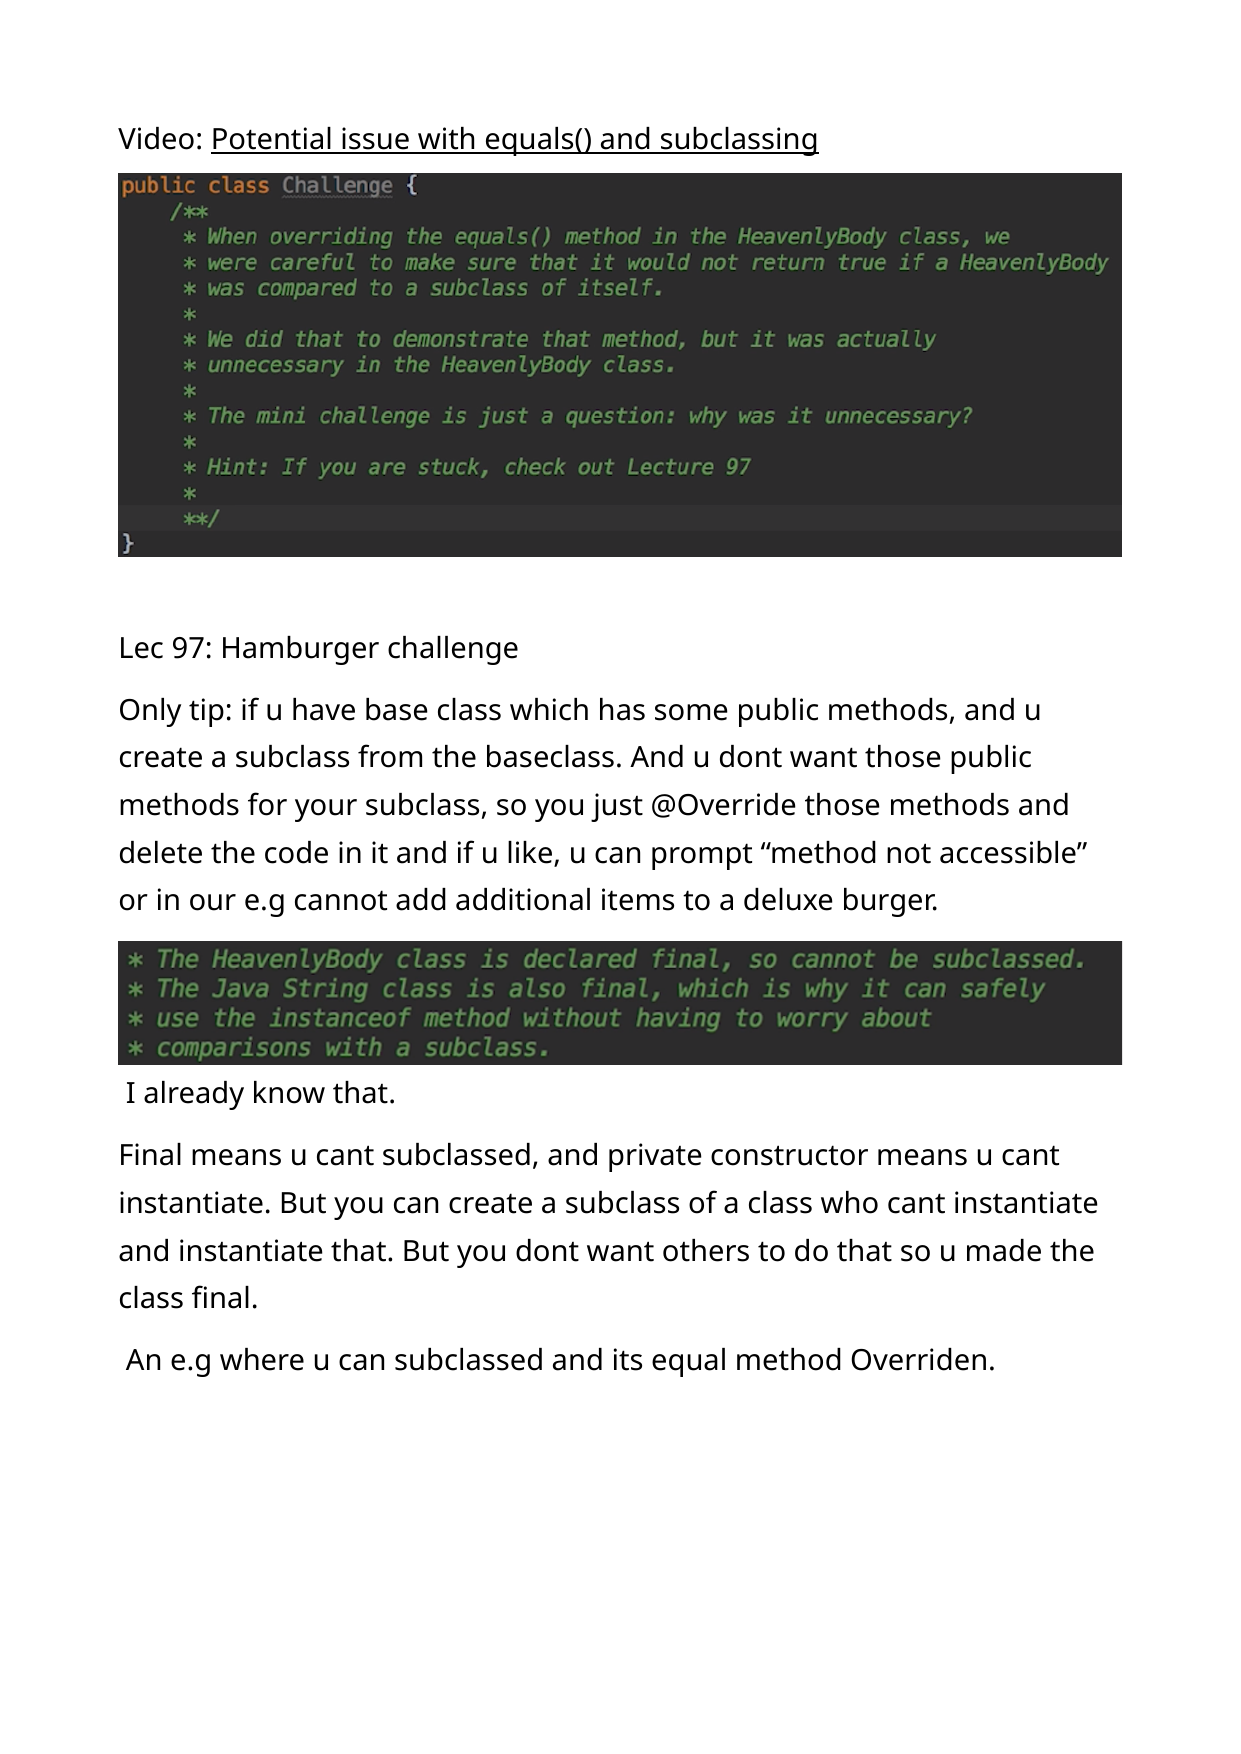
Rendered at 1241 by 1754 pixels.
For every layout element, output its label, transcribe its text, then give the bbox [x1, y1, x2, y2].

text I already know that. [118, 1065, 1122, 1112]
picture [118, 173, 1122, 557]
text Final means u cant subclassed, and private constructor means u cant instantiate. But you can create a subclass of a class who cant instantiate and instantiate that. But you dont want others to do that so u made the class final. [118, 1134, 1122, 1317]
text Lec 97: Hamburger challenge [118, 627, 1122, 667]
text Video: Potential issue with equals() and subclassing [118, 118, 1122, 158]
text An e.g where u can subclassed and its equal method Overriden. [118, 1339, 1122, 1379]
picture [118, 941, 1123, 1065]
text Only tip: if u have base class which has some public methods, and u create a subclass from the baseclass. And u dont want those public methods for your subclass, so you just @Override those methods and delete the code in it and if u like, u can prompt “method not accessible” or in our e.g cannot add additional items to a deluxe burger. [118, 689, 1122, 919]
